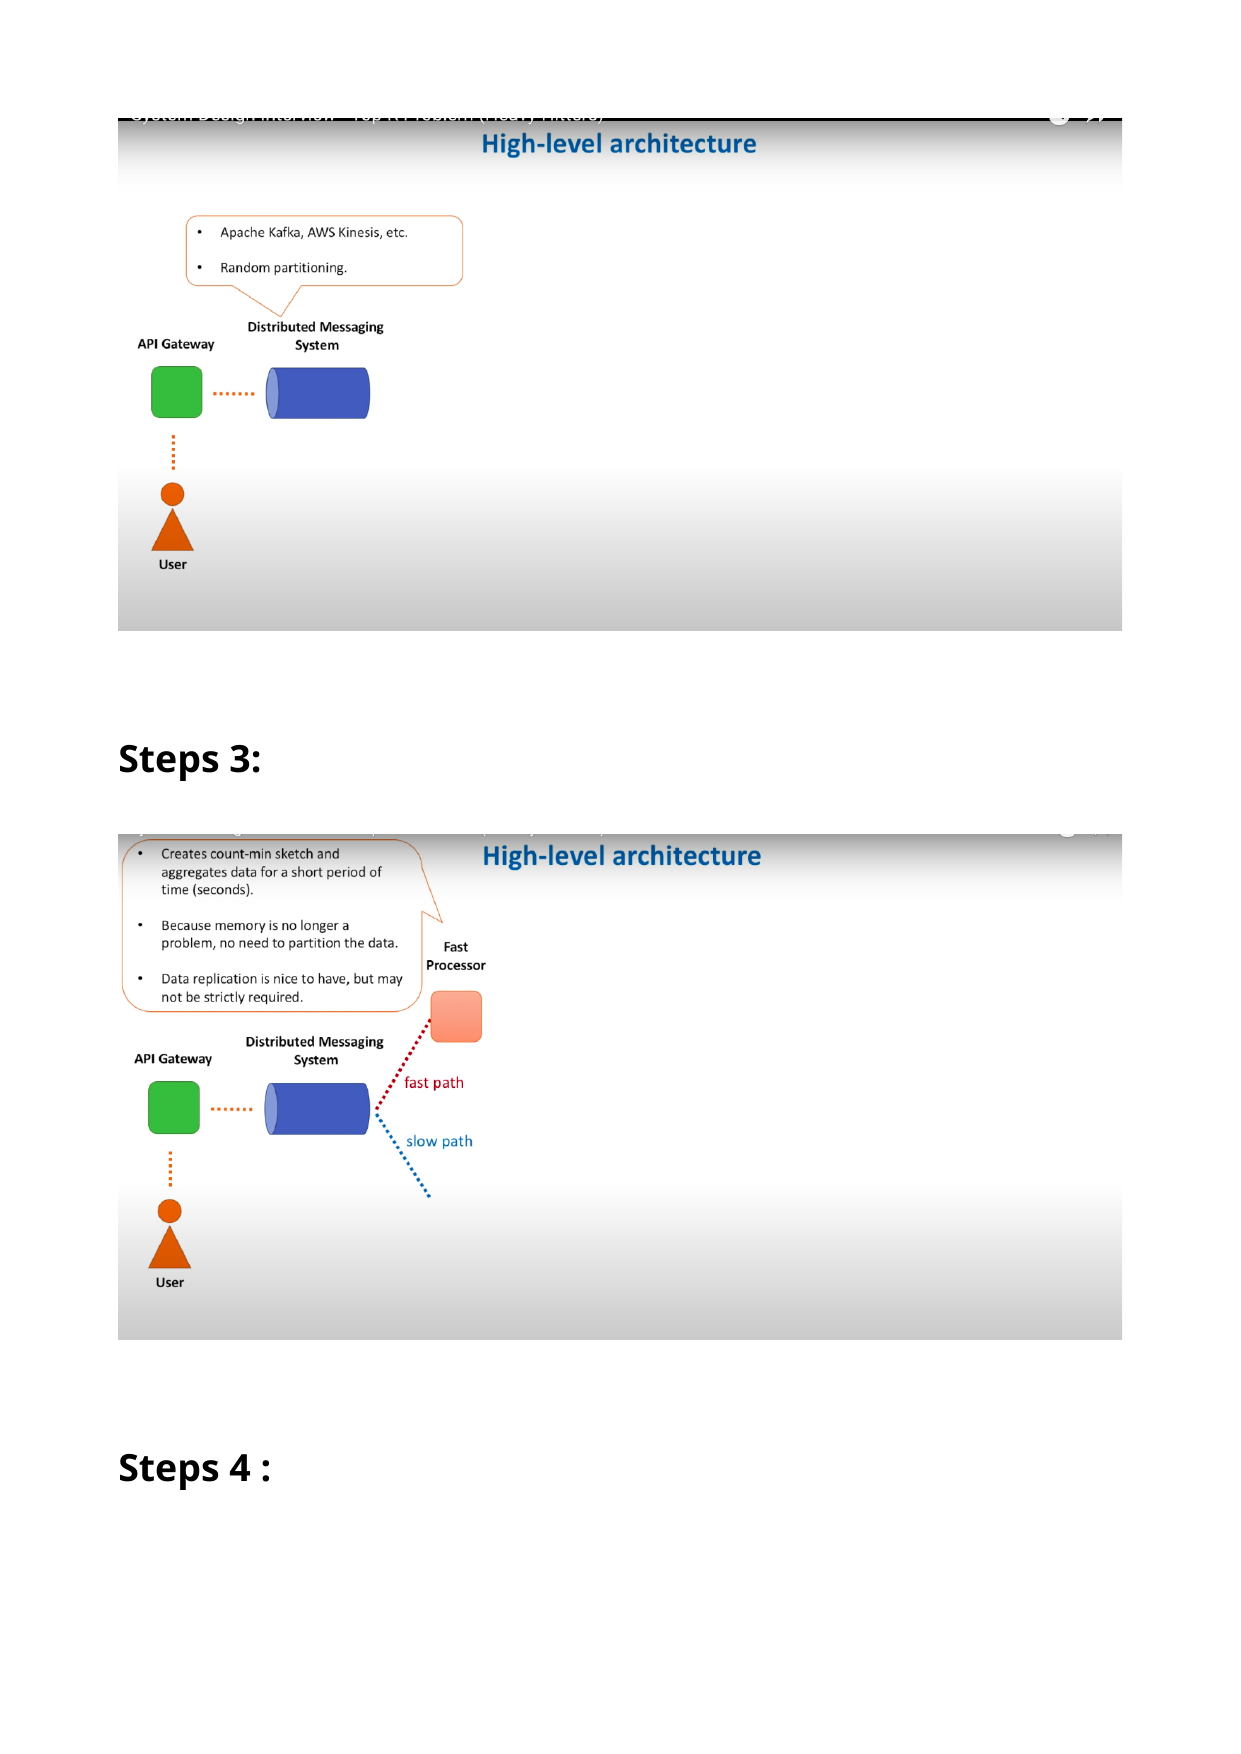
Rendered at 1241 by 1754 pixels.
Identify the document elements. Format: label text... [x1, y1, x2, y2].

text Steps 4 : [118, 1442, 1122, 1493]
picture [118, 118, 1123, 631]
picture [118, 834, 1123, 1340]
text Steps 3: [118, 733, 1122, 784]
